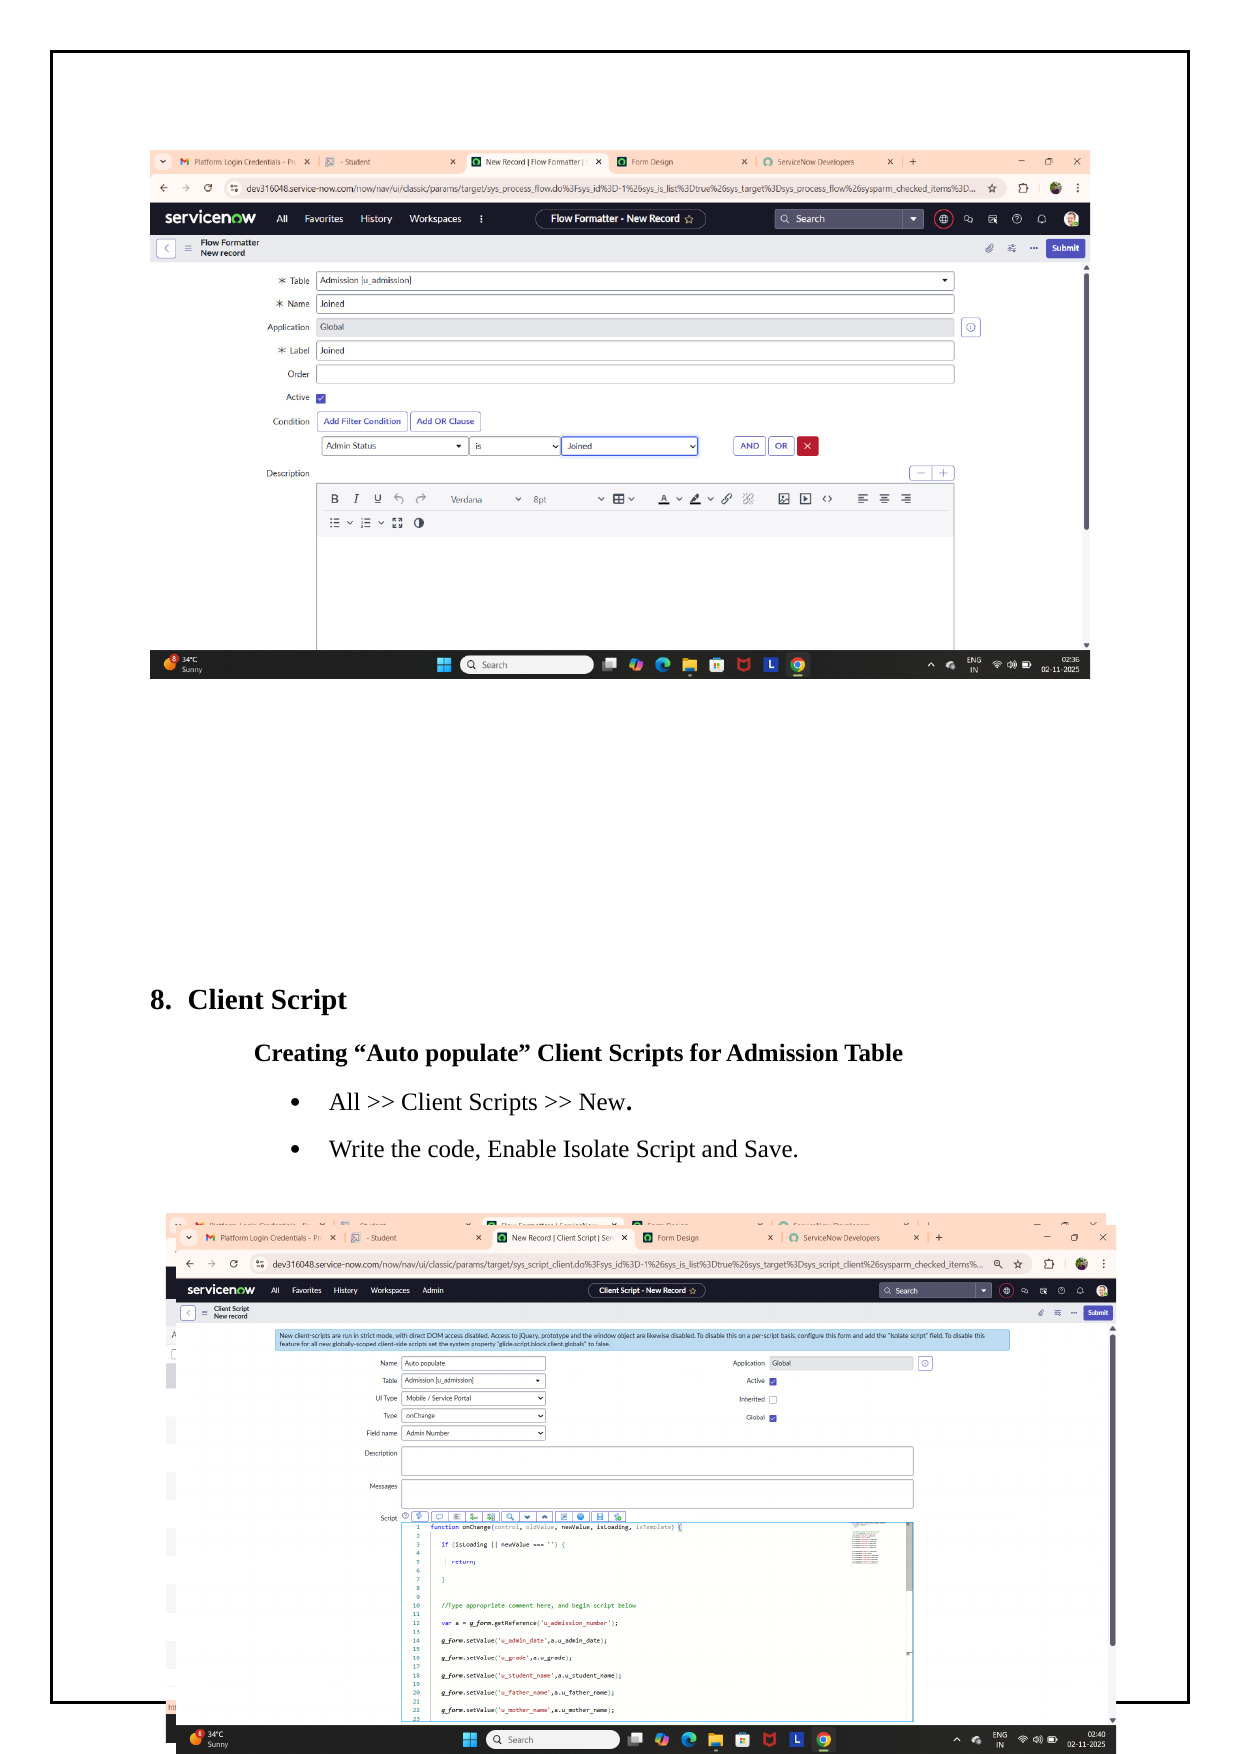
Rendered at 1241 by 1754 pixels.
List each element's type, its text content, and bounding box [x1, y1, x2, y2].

list Write the code, Enable Isolate Script and Save. [291, 1134, 1090, 1163]
list Client Script [150, 982, 1090, 1016]
list Creating “Auto populate” Client Scripts for Admission Table [187, 1034, 1090, 1068]
list All >> Client Scripts >> New. [291, 1087, 1090, 1116]
